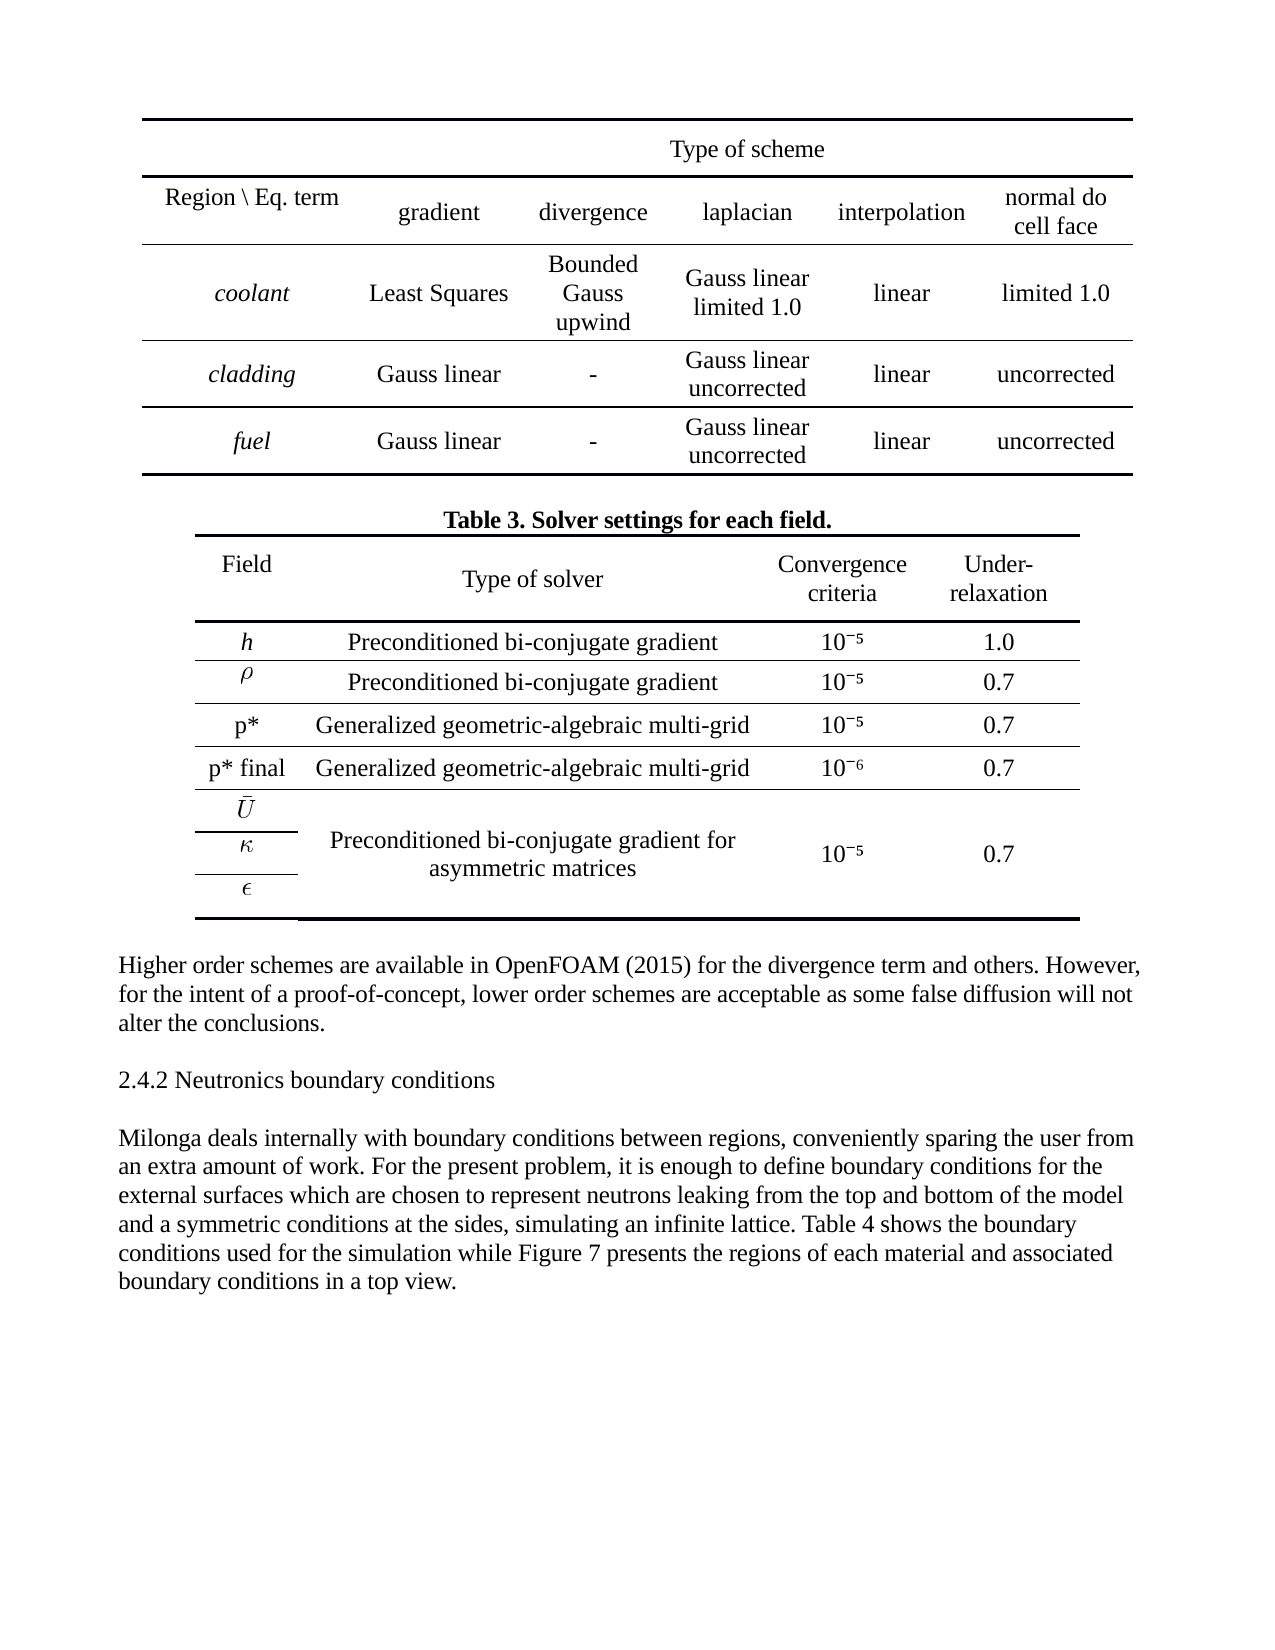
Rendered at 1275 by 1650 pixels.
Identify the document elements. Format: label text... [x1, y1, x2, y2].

picture [241, 667, 253, 684]
table_cell limited 1.0 [979, 245, 1133, 339]
table_cell - [516, 408, 670, 473]
picture [242, 883, 252, 895]
table_cell Generalized geometric-algebraic multi-grid [298, 704, 767, 746]
table_cell laplacian [670, 178, 824, 244]
text Higher order schemes are available in OpenFOAM (2015) for the divergence term and others. However, for the intent of a proof-of-concept, lower order schemes are acceptable as some false diffusion will not alter the conclusions. [118, 950, 1157, 1036]
table_cell p* final [195, 747, 298, 788]
table_cell Preconditioned bi-conjugate gradient [298, 661, 767, 703]
table_cell - [516, 341, 670, 406]
table_cell Gauss linear uncorrected [670, 408, 824, 473]
table_cell gradient [362, 178, 516, 244]
table_cell p* [195, 704, 298, 746]
table_cell Region \ Eq. term [142, 178, 362, 244]
table_cell 0.7 [918, 661, 1079, 703]
table_cell linear [824, 245, 979, 339]
table_header Type of scheme [362, 121, 1133, 175]
table_cell [195, 875, 298, 917]
table_cell 10⁻⁵ [767, 790, 918, 917]
table_cell normal do cell face [979, 178, 1133, 244]
table_cell 0.7 [918, 747, 1079, 788]
text Table 3. Solver settings for each field. [118, 505, 1157, 534]
table_cell Preconditioned bi-conjugate gradient for asymmetric matrices [298, 790, 767, 917]
picture [240, 840, 253, 852]
table_cell interpolation [824, 178, 979, 244]
table_header Field [195, 537, 298, 619]
table_cell 10⁻⁵ [767, 704, 918, 746]
table_cell uncorrected [979, 341, 1133, 406]
table_cell linear [824, 341, 979, 406]
table_cell Least Squares [362, 245, 516, 339]
table_cell Gauss linear uncorrected [670, 341, 824, 406]
table_cell 10⁻⁶ [767, 747, 918, 788]
picture [238, 796, 256, 818]
table_cell coolant [142, 245, 362, 339]
text 2.4.2 Neutronics boundary conditions [118, 1065, 1157, 1094]
table_cell fuel [142, 408, 362, 473]
table_cell h [195, 623, 298, 660]
table_cell 0.7 [918, 790, 1079, 917]
table_cell Gauss linear [362, 341, 516, 406]
table_header Type of solver [298, 537, 767, 619]
table_cell Gauss linear limited 1.0 [670, 245, 824, 339]
table_cell 1.0 [918, 623, 1079, 660]
table_header [142, 121, 362, 175]
table_cell Gauss linear [362, 408, 516, 473]
table_cell Bounded Gauss upwind [516, 245, 670, 339]
text Milonga deals internally with boundary conditions between regions, conveniently sparing the user from an extra amount of work. For the present problem, it is enough to define boundary conditions for the external surfaces which are chosen to represent neutrons leaking from the top and bottom of the model and a symmetric conditions at the sides, simulating an infinite lattice. Table 4 shows the boundary conditions used for the simulation while Figure 7 presents the regions of each material and associated boundary conditions in a top view. [118, 1123, 1157, 1295]
table_cell 0.7 [918, 704, 1079, 746]
table_header Under-relaxation [918, 537, 1079, 619]
table_cell [195, 833, 298, 874]
table_header Convergence criteria [767, 537, 918, 619]
table_cell 10⁻⁵ [767, 623, 918, 660]
table_cell 10⁻⁵ [767, 661, 918, 703]
table_cell [195, 790, 298, 831]
table_cell uncorrected [979, 408, 1133, 473]
table_cell linear [824, 408, 979, 473]
table_cell [195, 661, 298, 703]
table_cell Preconditioned bi-conjugate gradient [298, 623, 767, 660]
table_cell cladding [142, 341, 362, 406]
table_cell Generalized geometric-algebraic multi-grid [298, 747, 767, 788]
table_cell divergence [516, 178, 670, 244]
